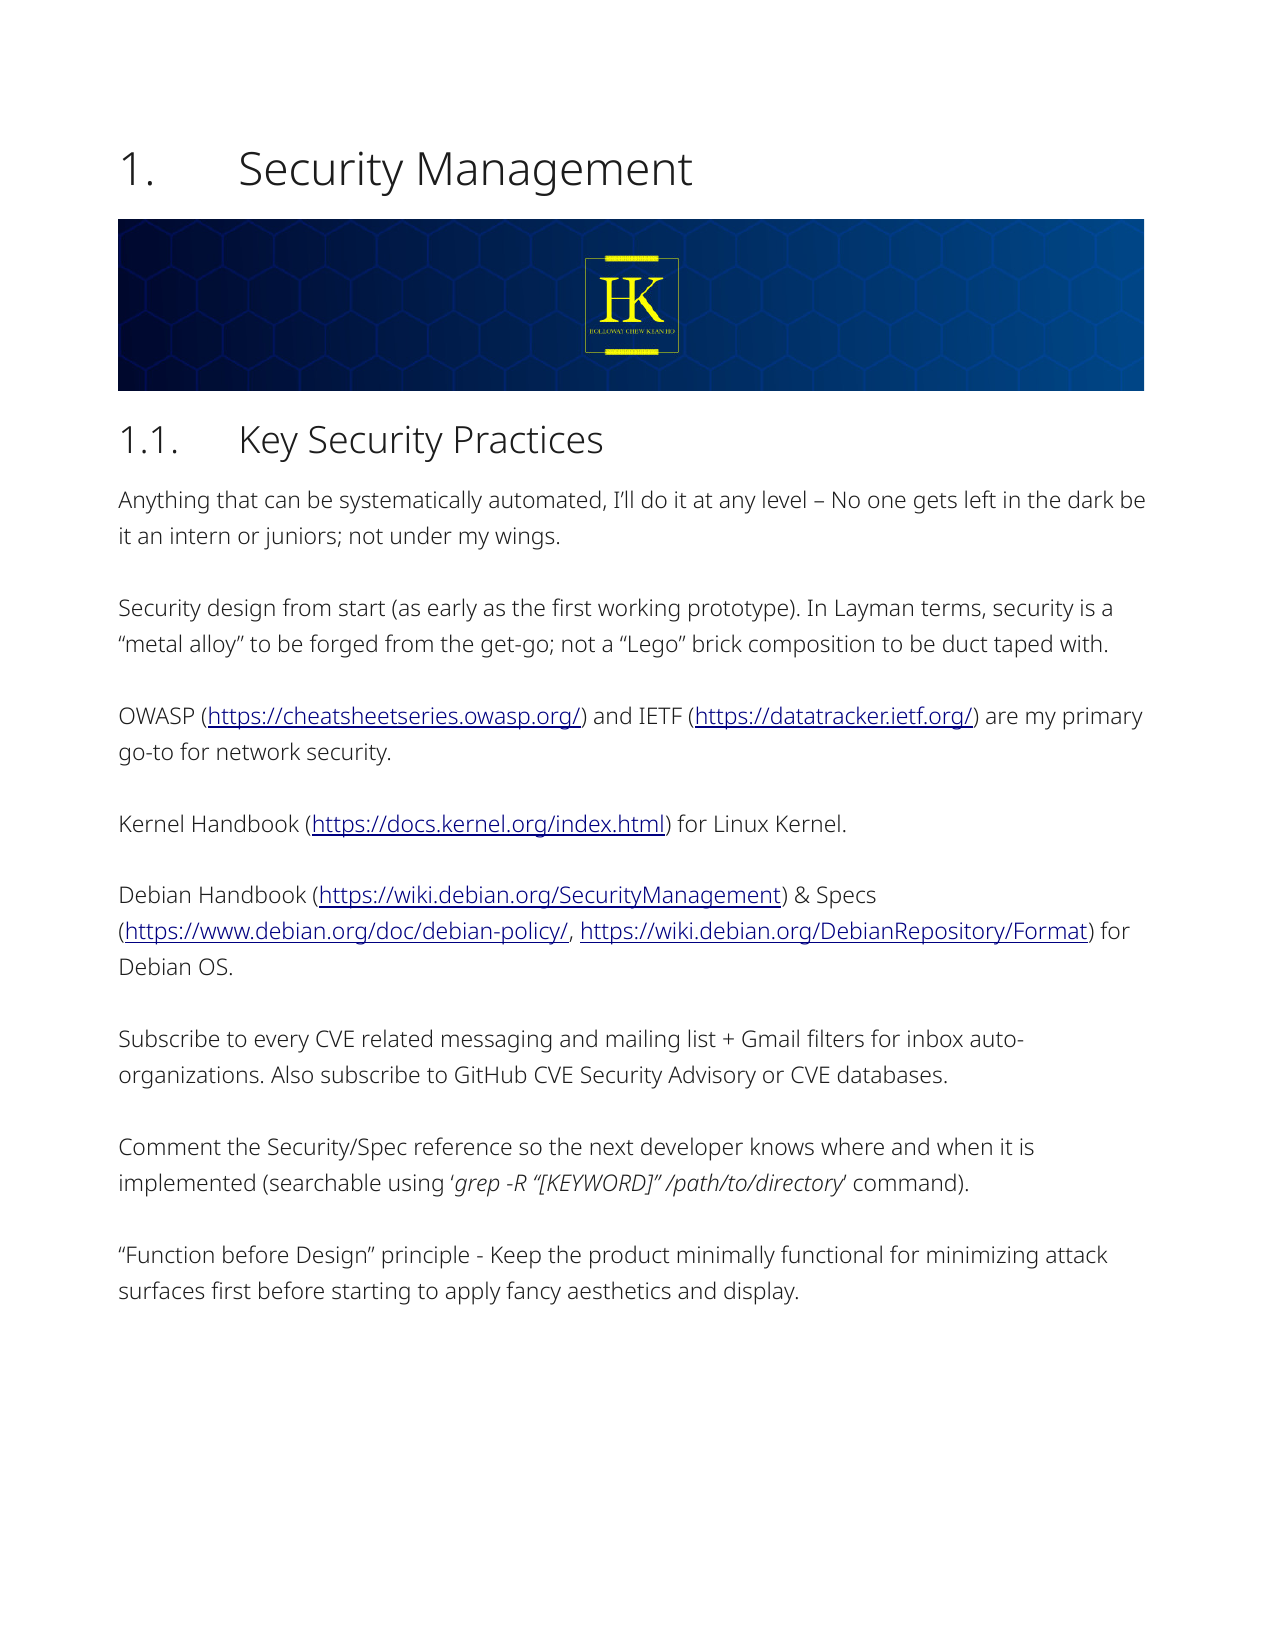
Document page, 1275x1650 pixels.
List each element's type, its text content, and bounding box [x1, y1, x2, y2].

picture [118, 219, 1145, 391]
text Debian Handbook (https://wiki.debian.org/SecurityManagement) & Specs (https://www.debian.org/doc/debian-policy/, https://wiki.debian.org/DebianRepository/Format) for Debian OS. [118, 879, 1157, 982]
text Anything that can be systematically automated, I’ll do it at any level – No one gets left in the dark be it an intern or juniors; not under my wings. [118, 484, 1157, 551]
subtitle Key Security Practices [118, 413, 1157, 464]
text Kernel Handbook (https://docs.kernel.org/index.html) for Linux Kernel. [118, 807, 1157, 839]
text “Function before Design” principle - Keep the product minimally functional for minimizing attack surfaces first before starting to apply fancy aesthetics and display. [118, 1239, 1157, 1306]
text Comment the Security/Spec reference so the next developer knows where and when it is implemented (searchable using ‘grep -R “[KEYWORD]” /path/to/directory’ command). [118, 1131, 1157, 1198]
subtitle Security Management [118, 136, 1157, 198]
text Security design from start (as early as the first working prototype). In Layman terms, security is a “metal alloy” to be forged from the get-go; not a “Lego” brick composition to be duct taped with. [118, 592, 1157, 659]
text Subscribe to every CVE related messaging and mailing list + Gmail filters for inbox auto-organizations. Also subscribe to GitHub CVE Security Advisory or CVE databases. [118, 1023, 1157, 1090]
text OWASP (https://cheatsheetseries.owasp.org/) and IETF (https://datatracker.ietf.org/) are my primary go-to for network security. [118, 700, 1157, 767]
